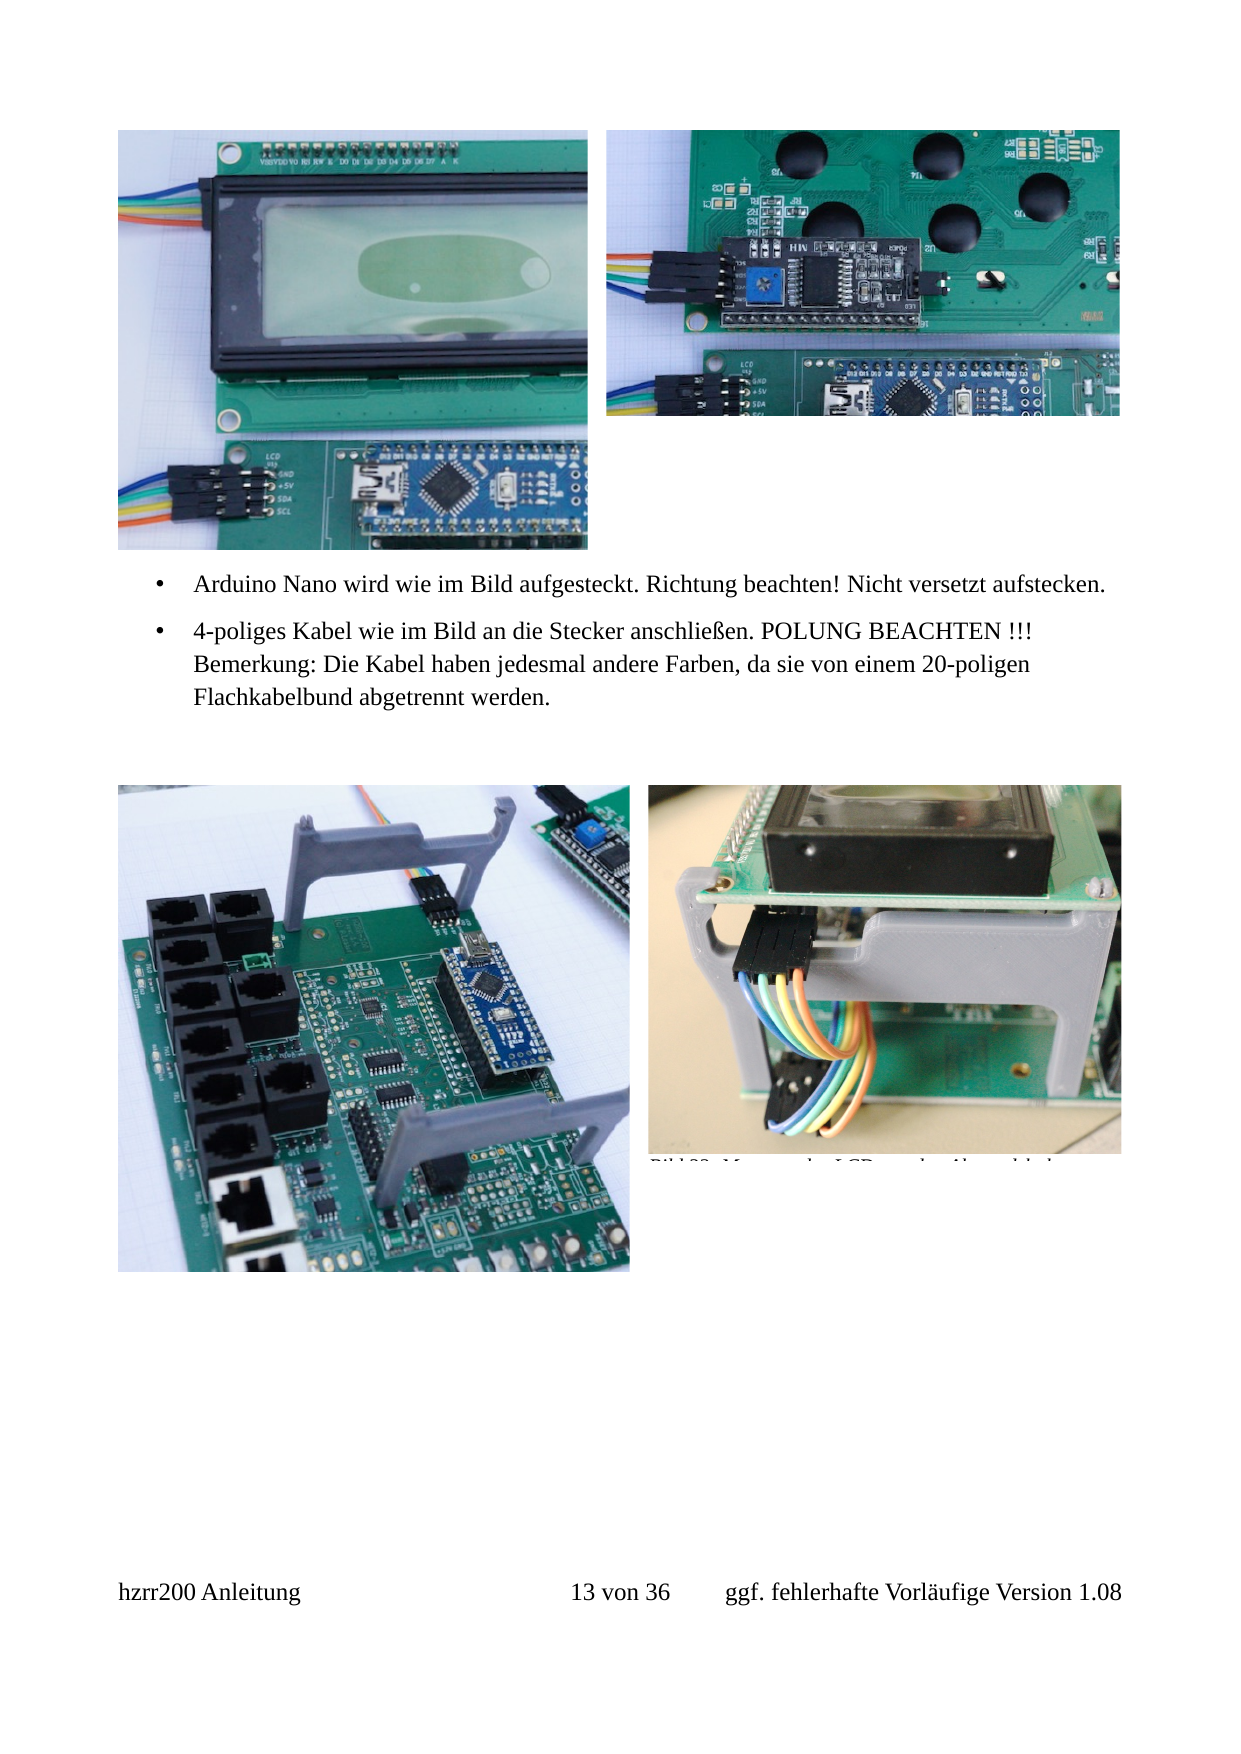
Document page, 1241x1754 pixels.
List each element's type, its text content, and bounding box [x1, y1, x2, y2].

picture [118, 130, 588, 550]
text Bild 32: Montage des LCDs an den Abstandshaltern [648, 766, 1121, 785]
picture [118, 785, 630, 1272]
text Bild 31: Zwei Abstandshalter in die dafür vorgesehenen Löcher drücken [118, 766, 629, 785]
text Bild 32: Montage des LCDs an den Abstandshaltern [648, 1154, 1121, 1161]
list Arduino Nano wird wie im Bild aufgesteckt. Richtung beachten! Nicht versetzt aufstecken. [156, 569, 1122, 597]
list 4-poliges Kabel wie im Bild an die Stecker anschließen. POLUNG BEACHTEN !!! Bemerkung: Die Kabel haben jedesmal andere Farben, da sie von einem 20-poligen Flachkabelbund abgetrennt werden. [156, 616, 1122, 711]
picture [648, 785, 1122, 1154]
text Bild 30: LCD von der Unterseite [606, 111, 1120, 130]
text Bild 29: Arduino Nano auf Modul Platine aufgesteckt; LCD über 4-poligem Kabel verbunden. [118, 111, 588, 130]
picture [606, 130, 1120, 416]
